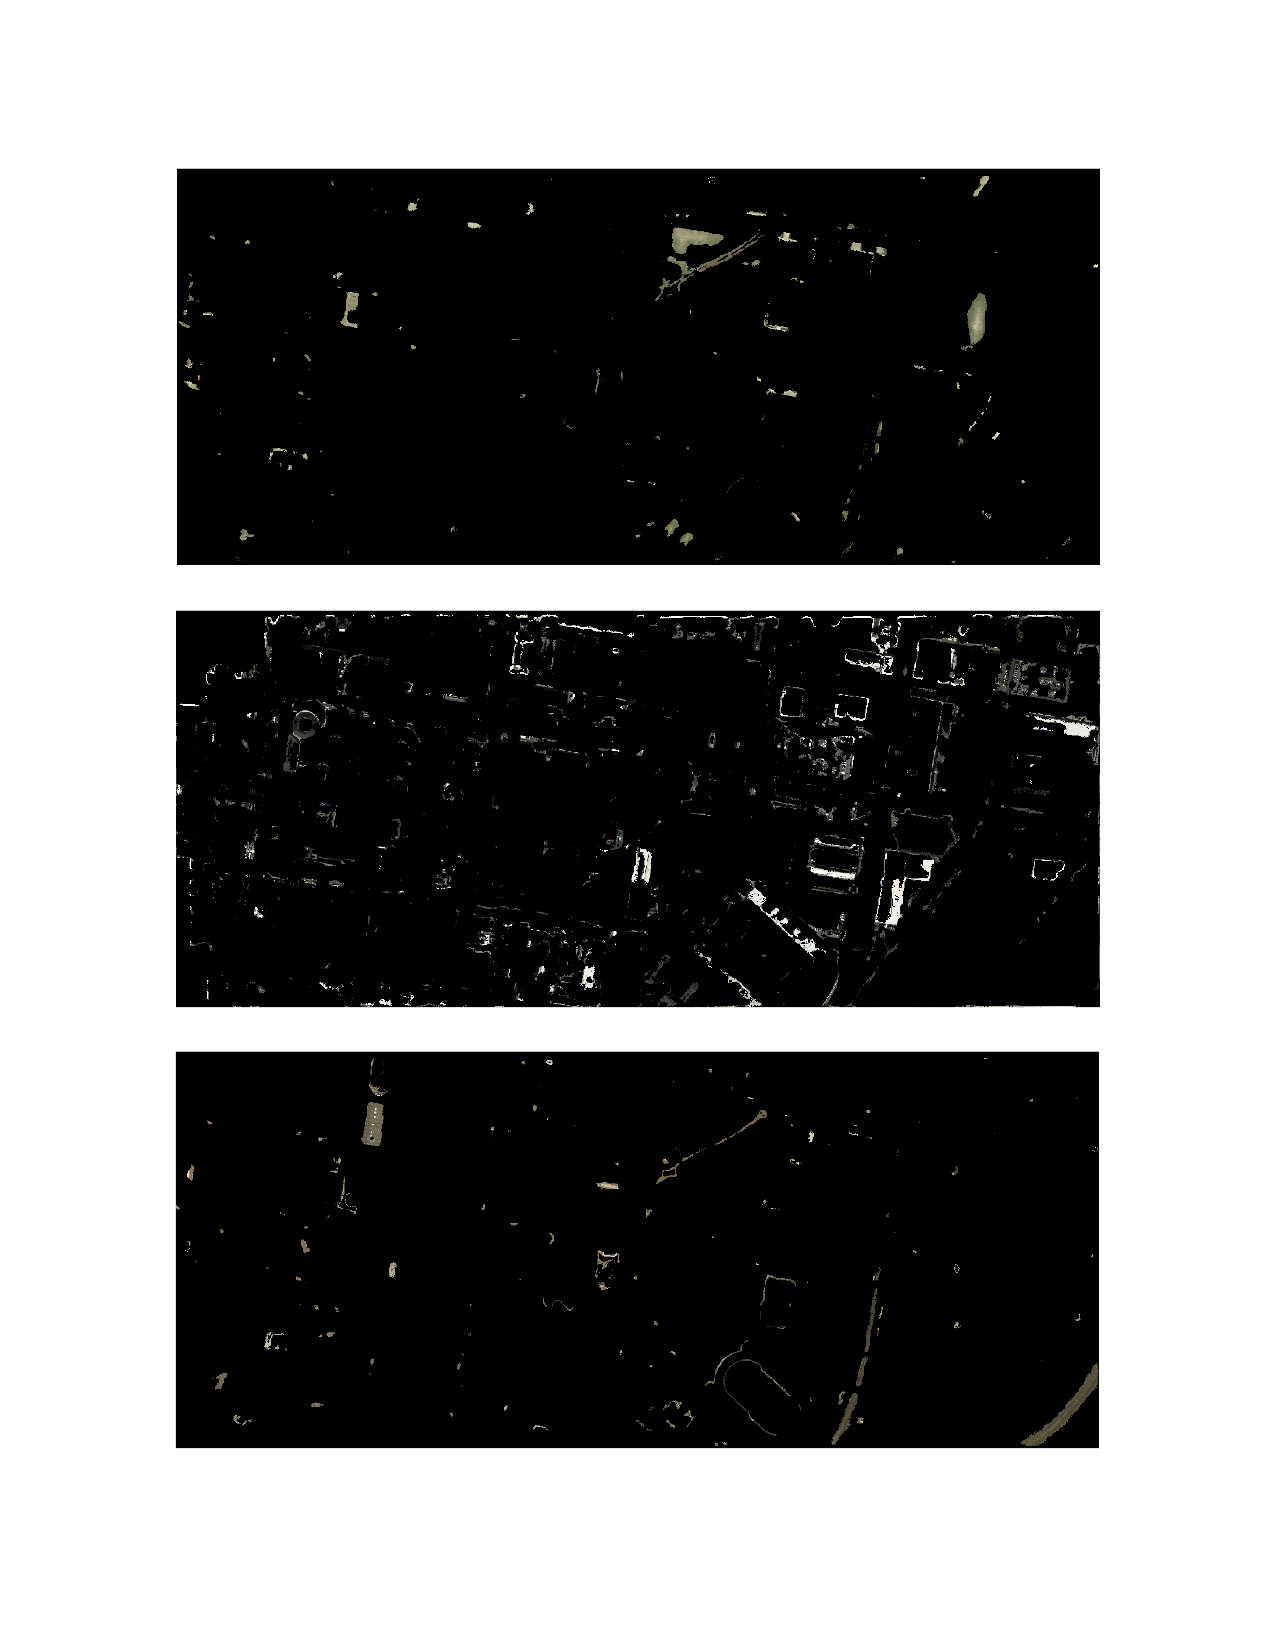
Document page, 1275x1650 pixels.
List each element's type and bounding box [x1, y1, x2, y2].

picture [175, 1050, 1100, 1450]
picture [173, 608, 1102, 1008]
picture [175, 167, 1100, 565]
